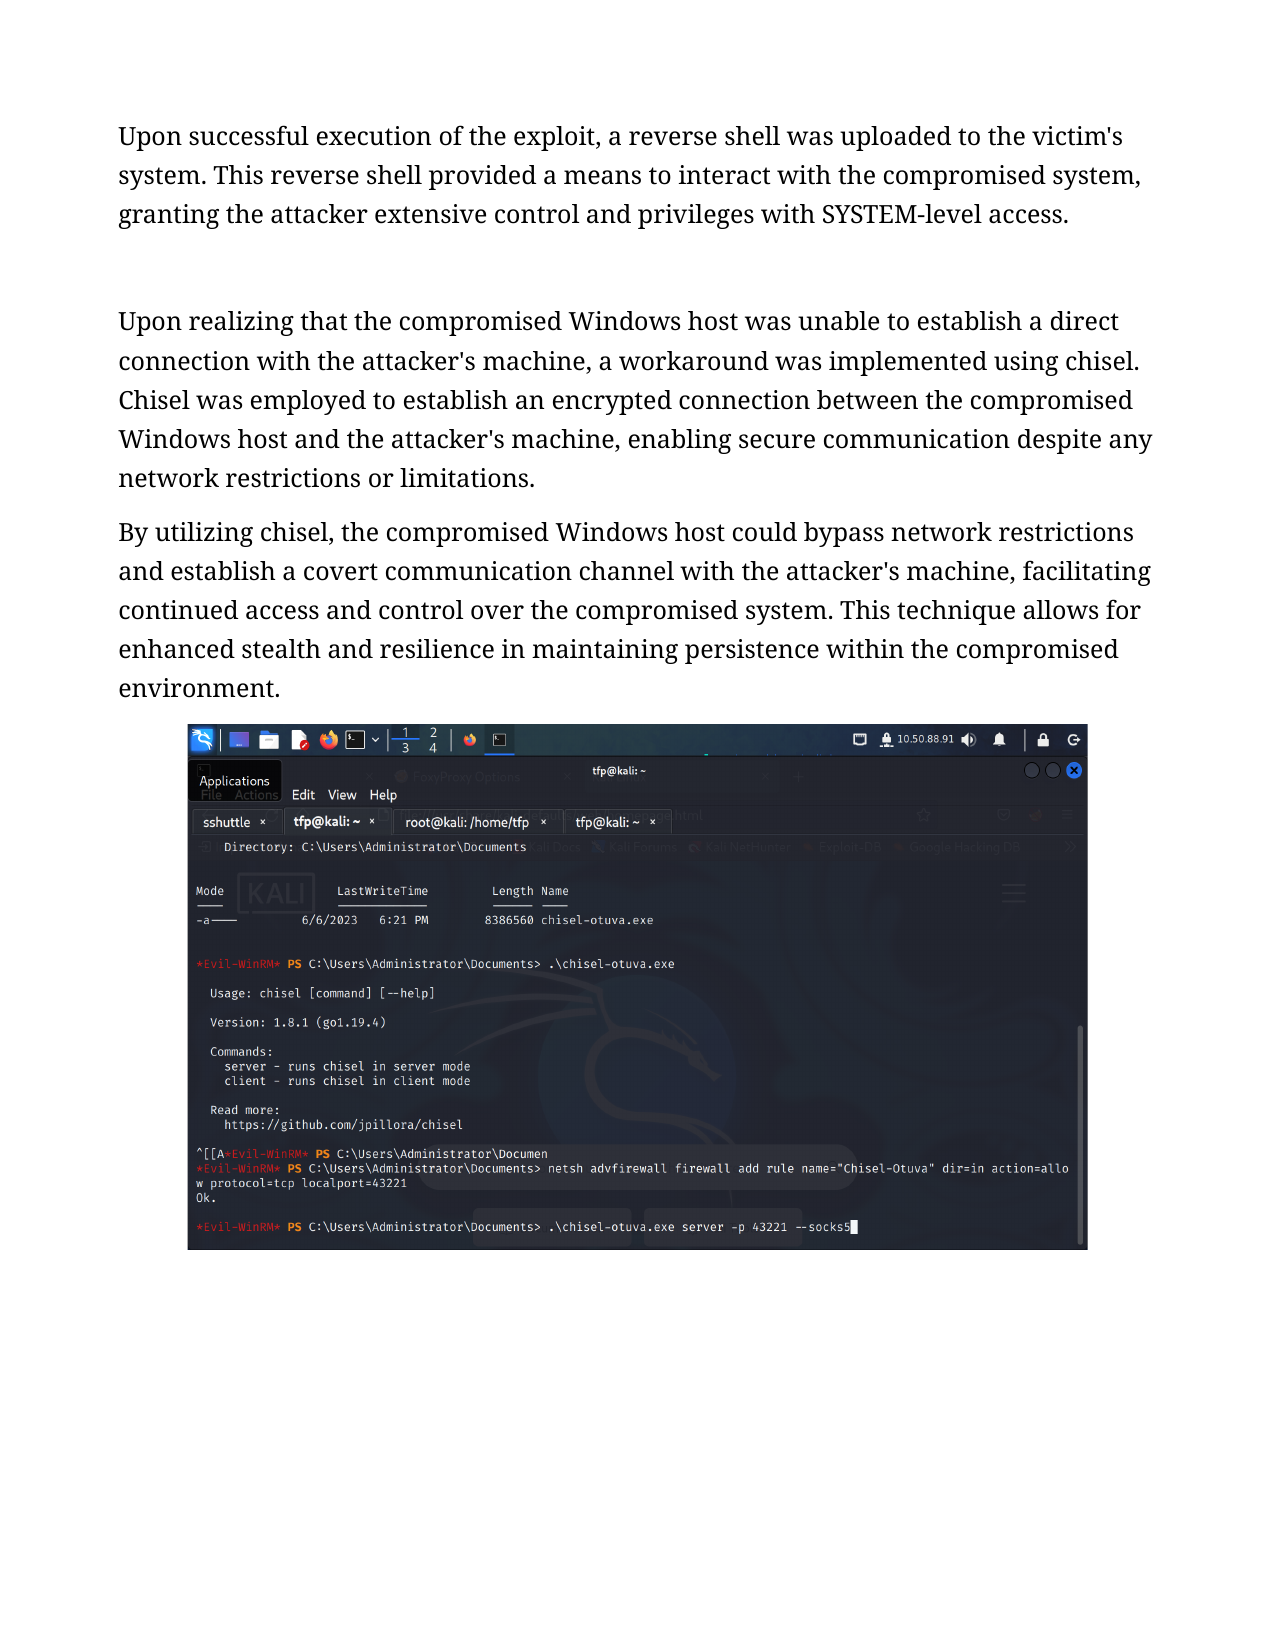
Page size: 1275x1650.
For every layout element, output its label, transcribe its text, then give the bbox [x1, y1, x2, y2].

text By utilizing chisel, the compromised Windows host could bypass network restrictions and establish a covert communication channel with the attacker's machine, facilitating continued access and control over the compromised system. This technique allows for enhanced stealth and resilience in maintaining persistence within the compromised environment. [118, 514, 1157, 705]
picture [187, 724, 1088, 1250]
text Upon successful execution of the exploit, a reverse shell was uploaded to the victim's system. This reverse shell provided a means to interact with the compromised system, granting the attacker extensive control and privileges with SYSTEM-level access. [118, 118, 1157, 231]
text Upon realizing that the compromised Windows host was unable to establish a direct connection with the attacker's machine, a workaround was implemented using chisel. Chisel was employed to establish an encrypted connection between the compromised Windows host and the attacker's machine, enabling secure communication despite any network restrictions or limitations. [118, 304, 1157, 495]
